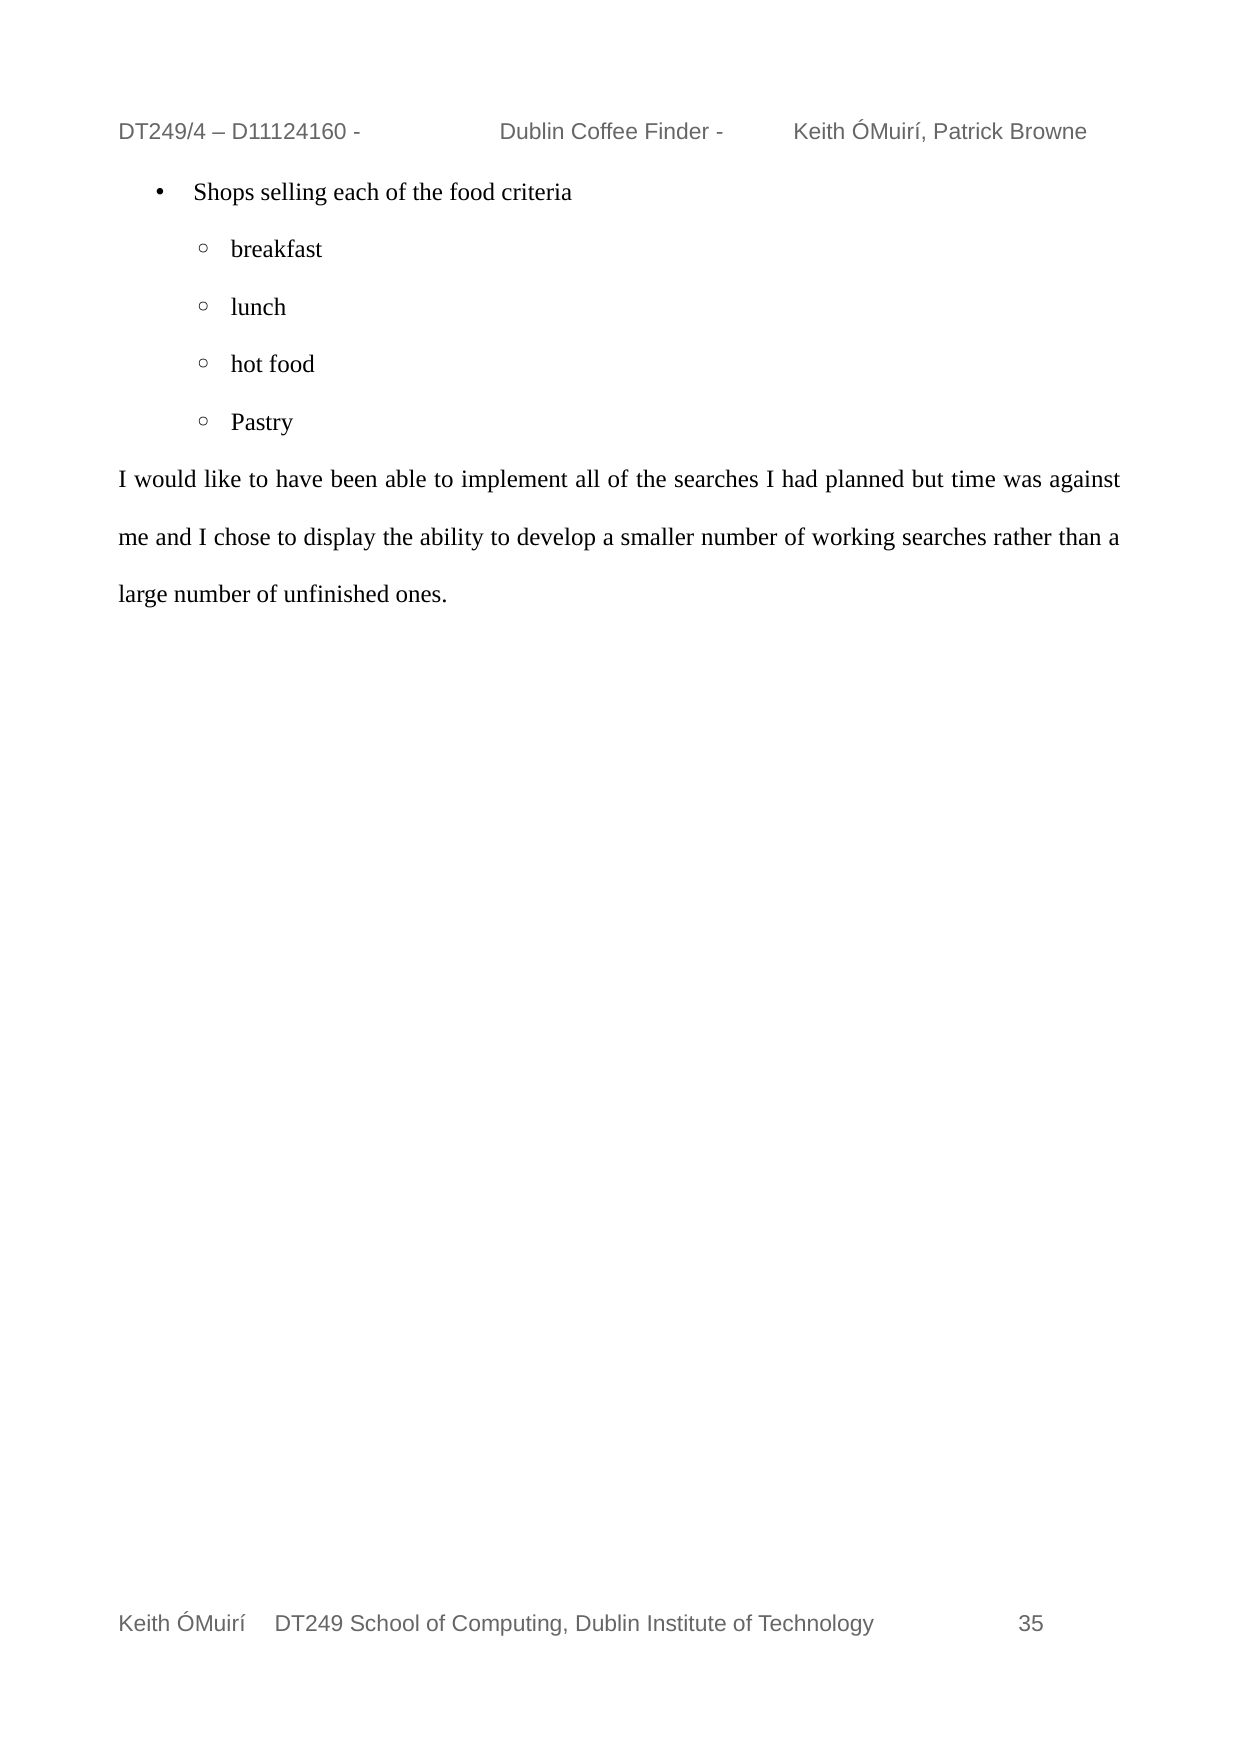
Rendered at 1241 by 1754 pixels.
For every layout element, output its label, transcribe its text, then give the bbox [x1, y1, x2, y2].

list hot food [193, 349, 1122, 378]
text I would like to have been able to implement all of the searches I had planned but time was against me and I chose to display the ability to develop a smaller number of working searches rather than a large number of unfinished ones. [118, 464, 1122, 608]
list lunch [193, 292, 1122, 321]
list breakfast [193, 234, 1122, 263]
list Shops selling each of the food criteria [156, 177, 1122, 206]
list Pastry [193, 407, 1122, 436]
